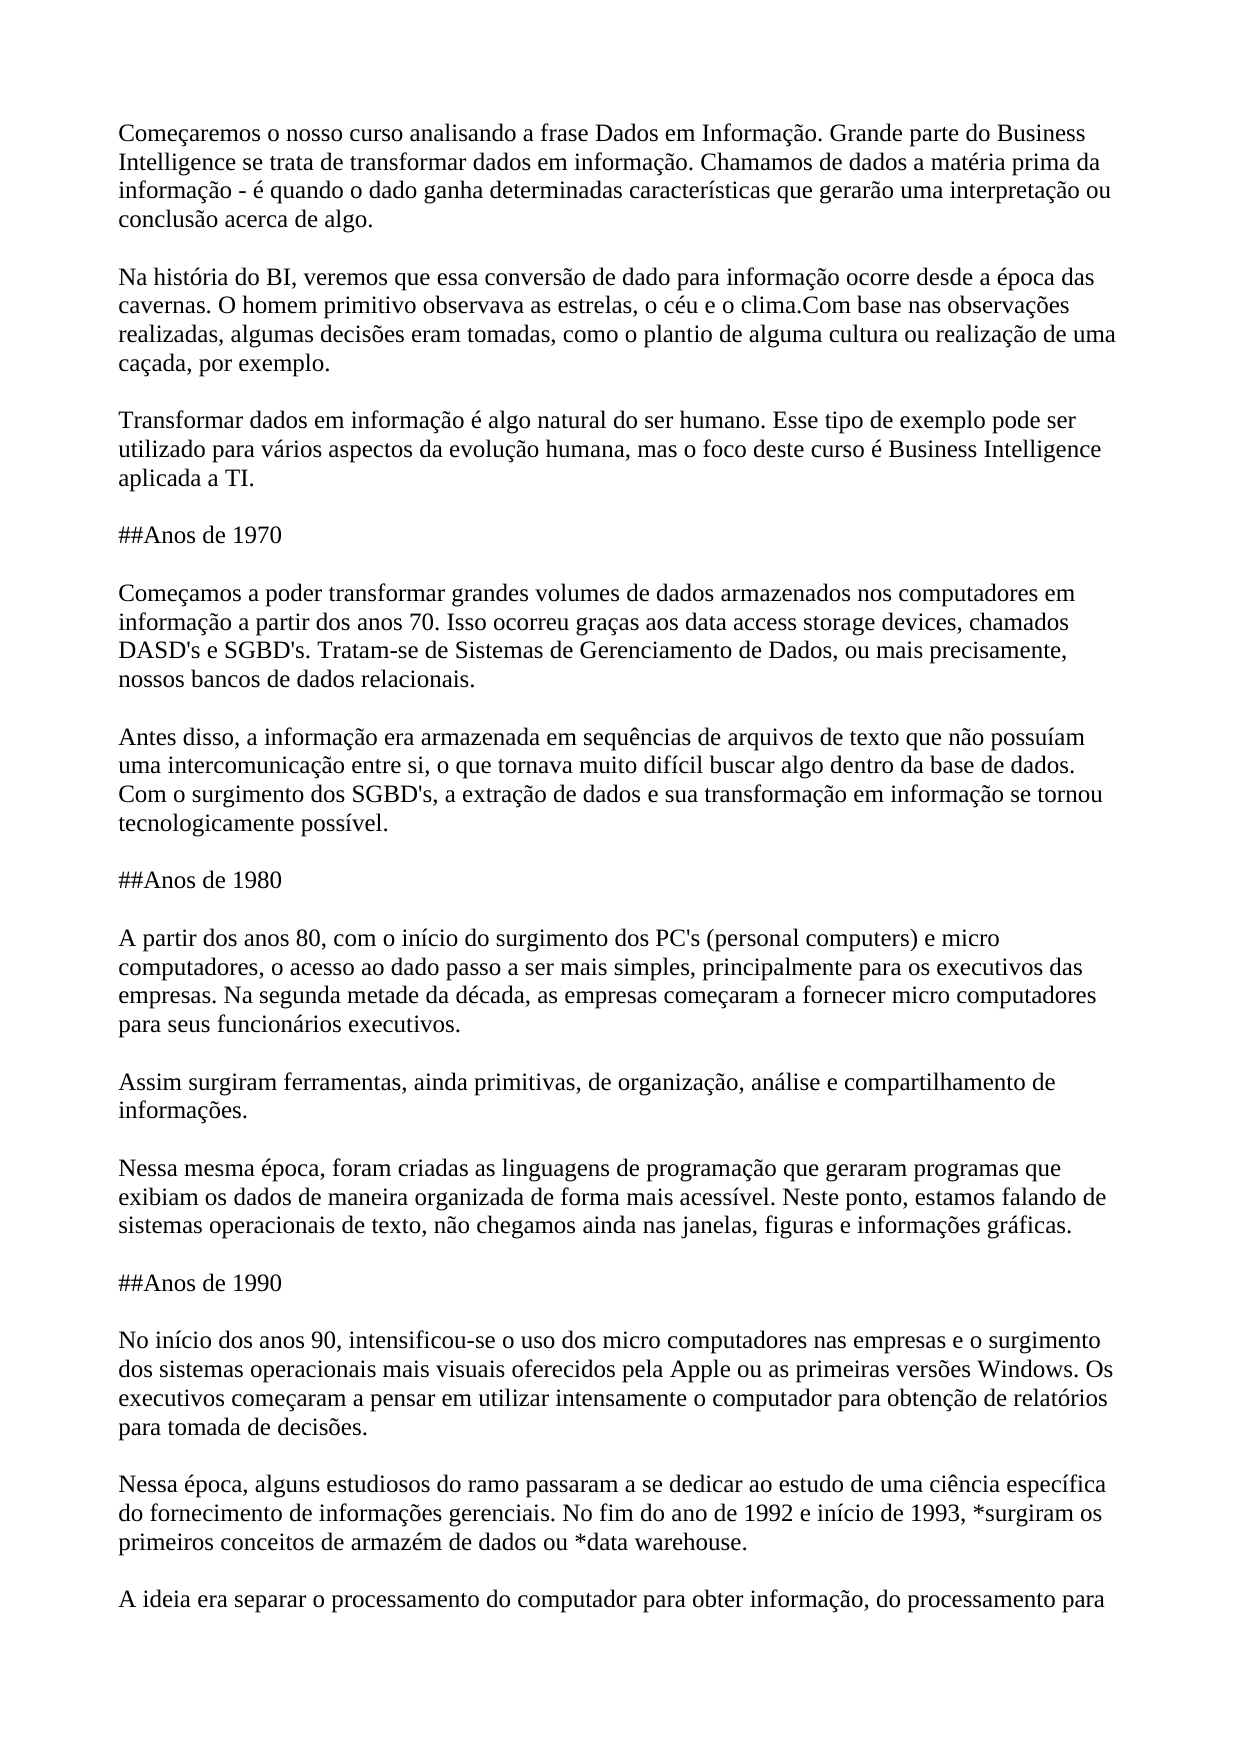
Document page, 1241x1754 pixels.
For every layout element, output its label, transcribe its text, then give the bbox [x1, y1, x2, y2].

text Assim surgiram ferramentas, ainda primitivas, de organização, análise e compartilhamento de informações. [118, 1067, 1122, 1124]
text A ideia era separar o processamento do computador para obter informação, do processamento para [118, 1584, 1122, 1613]
text Transformar dados em informação é algo natural do ser humano. Esse tipo de exemplo pode ser utilizado para vários aspectos da evolução humana, mas o foco deste curso é Business Intelligence aplicada a TI. [118, 406, 1122, 492]
text Na história do BI, veremos que essa conversão de dado para informação ocorre desde a época das cavernas. O homem primitivo observava as estrelas, o céu e o clima.Com base nas observações realizadas, algumas decisões eram tomadas, como o plantio de alguma cultura ou realização de uma caçada, por exemplo. [118, 262, 1122, 377]
text Começaremos o nosso curso analisando a frase Dados em Informação. Grande parte do Business Intelligence se trata de transformar dados em informação. Chamamos de dados a matéria prima da informação - é quando o dado ganha determinadas características que gerarão uma interpretação ou conclusão acerca de algo. [118, 118, 1122, 233]
text No início dos anos 90, intensificou-se o uso dos micro computadores nas empresas e o surgimento dos sistemas operacionais mais visuais oferecidos pela Apple ou as primeiras versões Windows. Os executivos começaram a pensar em utilizar intensamente o computador para obtenção de relatórios para tomada de decisões. [118, 1326, 1122, 1441]
text Nessa mesma época, foram criadas as linguagens de programação que geraram programas que exibiam os dados de maneira organizada de forma mais acessível. Neste ponto, estamos falando de sistemas operacionais de texto, não chegamos ainda nas janelas, figuras e informações gráficas. [118, 1153, 1122, 1239]
text Nessa época, alguns estudiosos do ramo passaram a se dedicar ao estudo de uma ciência específica do fornecimento de informações gerenciais. No fim do ano de 1992 e início de 1993, *surgiram os primeiros conceitos de armazém de dados ou *data warehouse. [118, 1469, 1122, 1556]
text A partir dos anos 80, com o início do surgimento dos PC's (personal computers) e micro computadores, o acesso ao dado passo a ser mais simples, principalmente para os executivos das empresas. Na segunda metade da década, as empresas começaram a fornecer micro computadores para seus funcionários executivos. [118, 923, 1122, 1038]
text ##Anos de 1990 [118, 1268, 1122, 1297]
text Começamos a poder transformar grandes volumes de dados armazenados nos computadores em informação a partir dos anos 70. Isso ocorreu graças aos data access storage devices, chamados DASD's e SGBD's. Tratam-se de Sistemas de Gerenciamento de Dados, ou mais precisamente, nossos bancos de dados relacionais. [118, 578, 1122, 693]
text ##Anos de 1970 [118, 521, 1122, 549]
text ##Anos de 1980 [118, 866, 1122, 894]
text Antes disso, a informação era armazenada em sequências de arquivos de texto que não possuíam uma intercomunicação entre si, o que tornava muito difícil buscar algo dentro da base de dados. Com o surgimento dos SGBD's, a extração de dados e sua transformação em informação se tornou tecnologicamente possível. [118, 722, 1122, 837]
